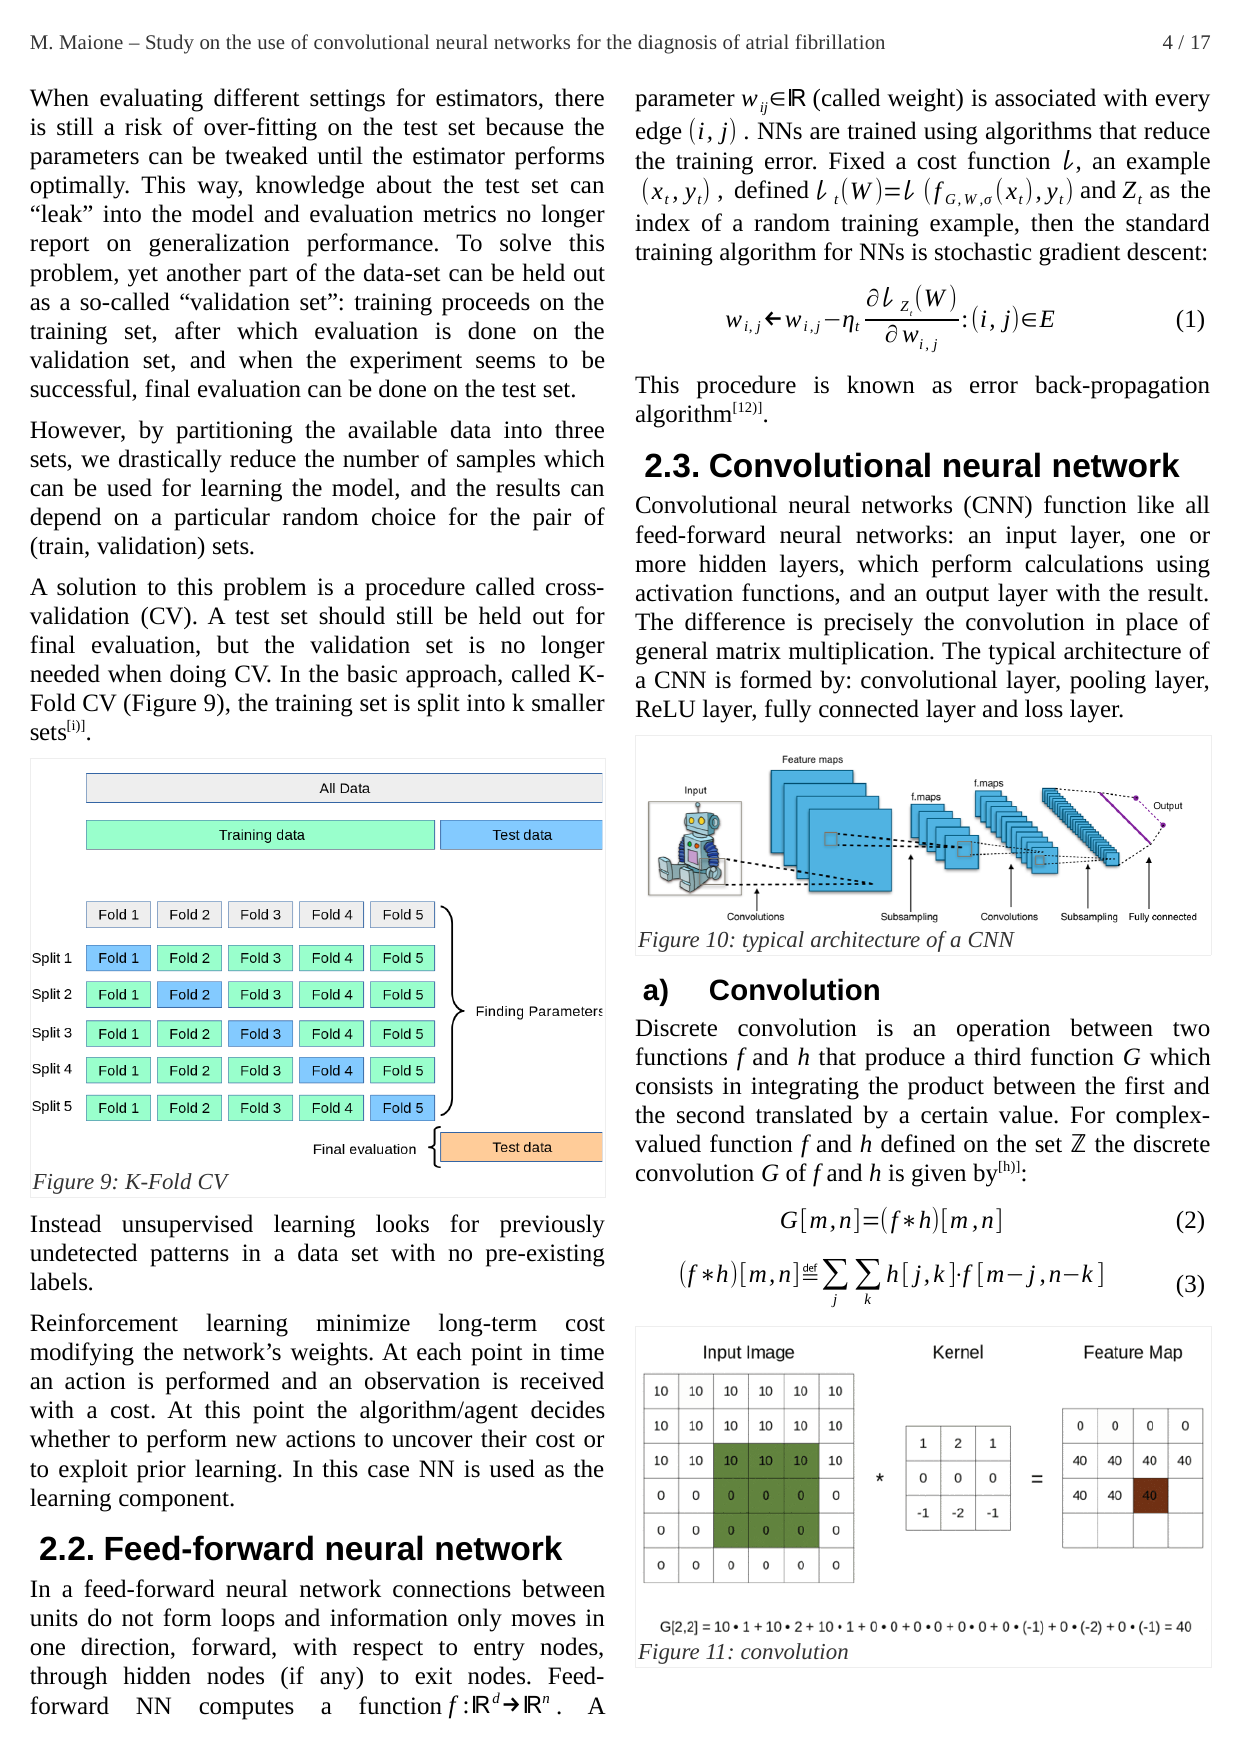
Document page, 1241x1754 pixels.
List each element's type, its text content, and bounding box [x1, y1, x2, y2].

table_header (1) [1147, 278, 1211, 370]
subtitle Feed-forward neural network [29, 1529, 605, 1568]
text Reinforcement learning minimize long-term cost modifying the network’s weights. At each point in time an action is performed and an observation is received with a cost. At this point the algorithm/agent decides whether to perform new actions to uncover their cost or to exploit prior learning. In this case NN is used as the learning component. [29, 1308, 605, 1512]
text Instead unsupervised learning looks for previously undetected patterns in a data set with no pre-existing labels. [29, 1209, 605, 1296]
table_header [635, 1199, 1147, 1252]
text A solution to this problem is a procedure called cross-validation (CV). A test set should still be held out for final evaluation, but the validation set is no longer needed when doing CV. In the basic approach, called K-Fold CV (Figure 9), the training set is split into k smaller sets[i]. [29, 572, 605, 746]
text Figure 9: K-Fold CV [32, 1168, 602, 1194]
text Figure 11: convolution [638, 1638, 1208, 1664]
text Discrete convolution is an operation between two functions f and h that produce a third function G which consists in integrating the product between the first and the second translated by a certain value. For complex-valued function f and h defined on the set ℤ the discrete convolution G of f and h is given by[h]: [635, 1013, 1211, 1187]
subtitle Convolution [635, 973, 1211, 1007]
table_header (3) [1147, 1252, 1211, 1326]
text In a feed-forward neural network connections between units do not form loops and information only moves in one direction, forward, with respect to entry nodes, through hidden nodes (if any) to exit nodes. Feed-forward NN computes a function. A parameter(called weight) is associated with every edge. NNs are trained using algorithms that reduce the training error. Fixed a cost function 𝓁, an example, definedandas the index of a random training example, then the standard training algorithm for NNs is stochastic gradient descent: [29, 1574, 605, 1719]
picture [32, 773, 603, 1168]
text Figure 10: typical architecture of a CNN [638, 926, 1208, 952]
subtitle Convolutional neural network [635, 446, 1211, 484]
table_header [635, 278, 1147, 370]
table_header [635, 1252, 1147, 1326]
text However, by partitioning the available data into three sets, we drastically reduce the number of samples which can be used for learning the model, and the results can depend on a particular random choice for the pair of (train, validation) sets. [29, 414, 605, 560]
picture [637, 1341, 1208, 1638]
text Convolutional neural networks (CNN) function like all feed-forward neural networks: an input layer, one or more hidden layers, which perform calculations using activation functions, and an output layer with the result. The difference is precisely the convolution in place of general matrix multiplication. The typical architecture of a CNN is formed by: convolutional layer, pooling layer, ReLU layer, fully connected layer and loss layer. [635, 490, 1211, 723]
text This procedure is known as error back-propagation algorithm[12]. [635, 370, 1211, 428]
table_header (2) [1147, 1199, 1211, 1252]
text In a feed-forward neural network connections between units do not form loops and information only moves in one direction, forward, with respect to entry nodes, through hidden nodes (if any) to exit nodes. Feed-forward NN computes a function. A parameter(called weight) is associated with every edge. NNs are trained using algorithms that reduce the training error. Fixed a cost function 𝓁, an example, definedandas the index of a random training example, then the standard training algorithm for NNs is stochastic gradient descent: [635, 83, 1211, 266]
text When evaluating different settings for estimators, there is still a risk of over-fitting on the test set because the parameters can be tweaked until the estimator performs optimally. This way, knowledge about the test set can “leak” into the model and evaluation metrics no longer report on generalization performance. To solve this problem, yet another part of the data-set can be held out as a so-called “validation set”: training proceeds on the training set, after which evaluation is done on the validation set, and when the experiment seems to be successful, final evaluation can be done on the test set. [29, 83, 605, 403]
picture [637, 750, 1208, 926]
